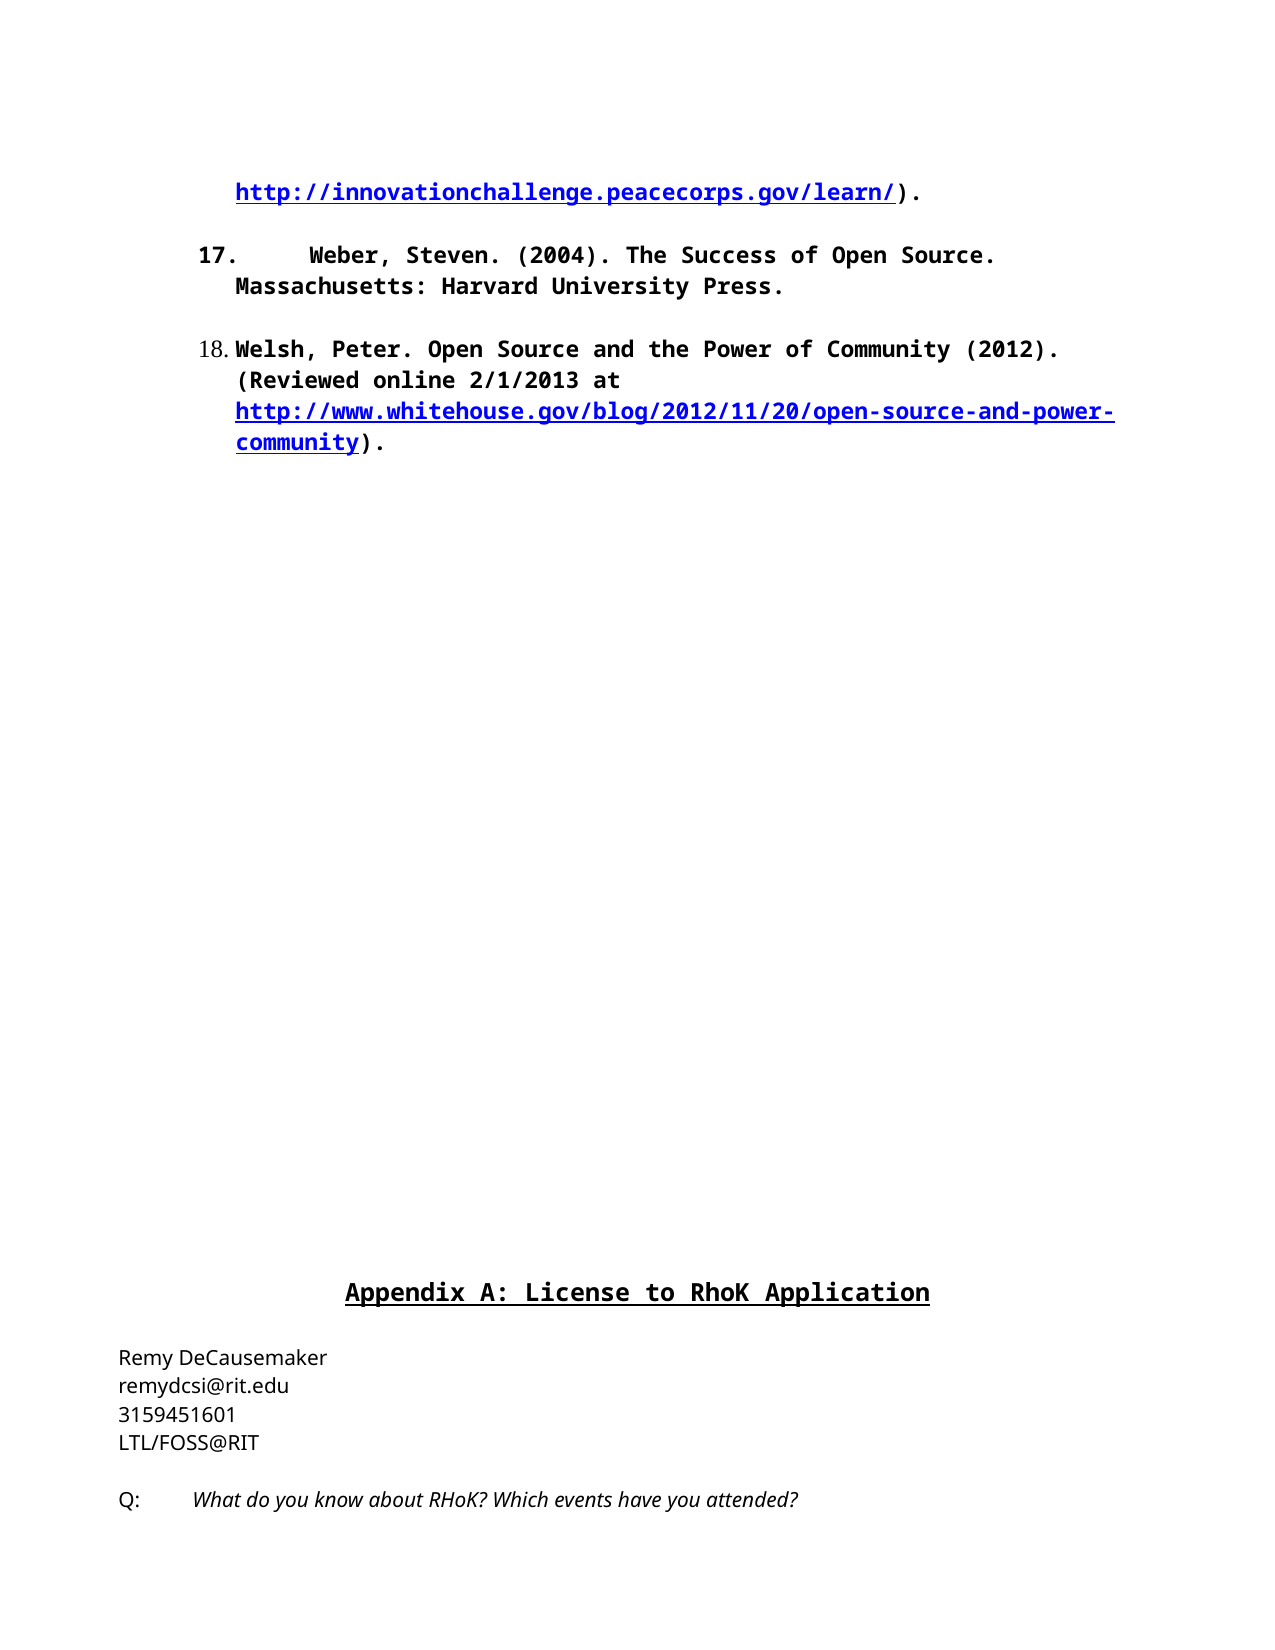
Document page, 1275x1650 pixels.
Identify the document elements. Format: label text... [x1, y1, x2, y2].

text Q: What do you know about RHoK? Which events have you attended? [118, 1485, 1157, 1514]
text Appendix A: License to RhoK Application [118, 1275, 1157, 1309]
list Weber, Steven. (2004). The Success of Open Source. Massachusetts: Harvard University Press. [198, 239, 1157, 301]
list Welsh, Peter. Open Source and the Power of Community (2012). (Reviewed online 2/1/2013 at http://www.whitehouse.gov/blog/2012/11/20/open-source-and-power-community). [198, 333, 1157, 458]
text 3159451601 [118, 1400, 1157, 1428]
text remydcsi@rit.edu [118, 1372, 1157, 1400]
text LTL/FOSS@RIT [118, 1428, 1157, 1457]
text Remy DeCausemaker [118, 1343, 1157, 1372]
list http://innovationchallenge.peacecorps.gov/learn/). [198, 176, 1157, 208]
